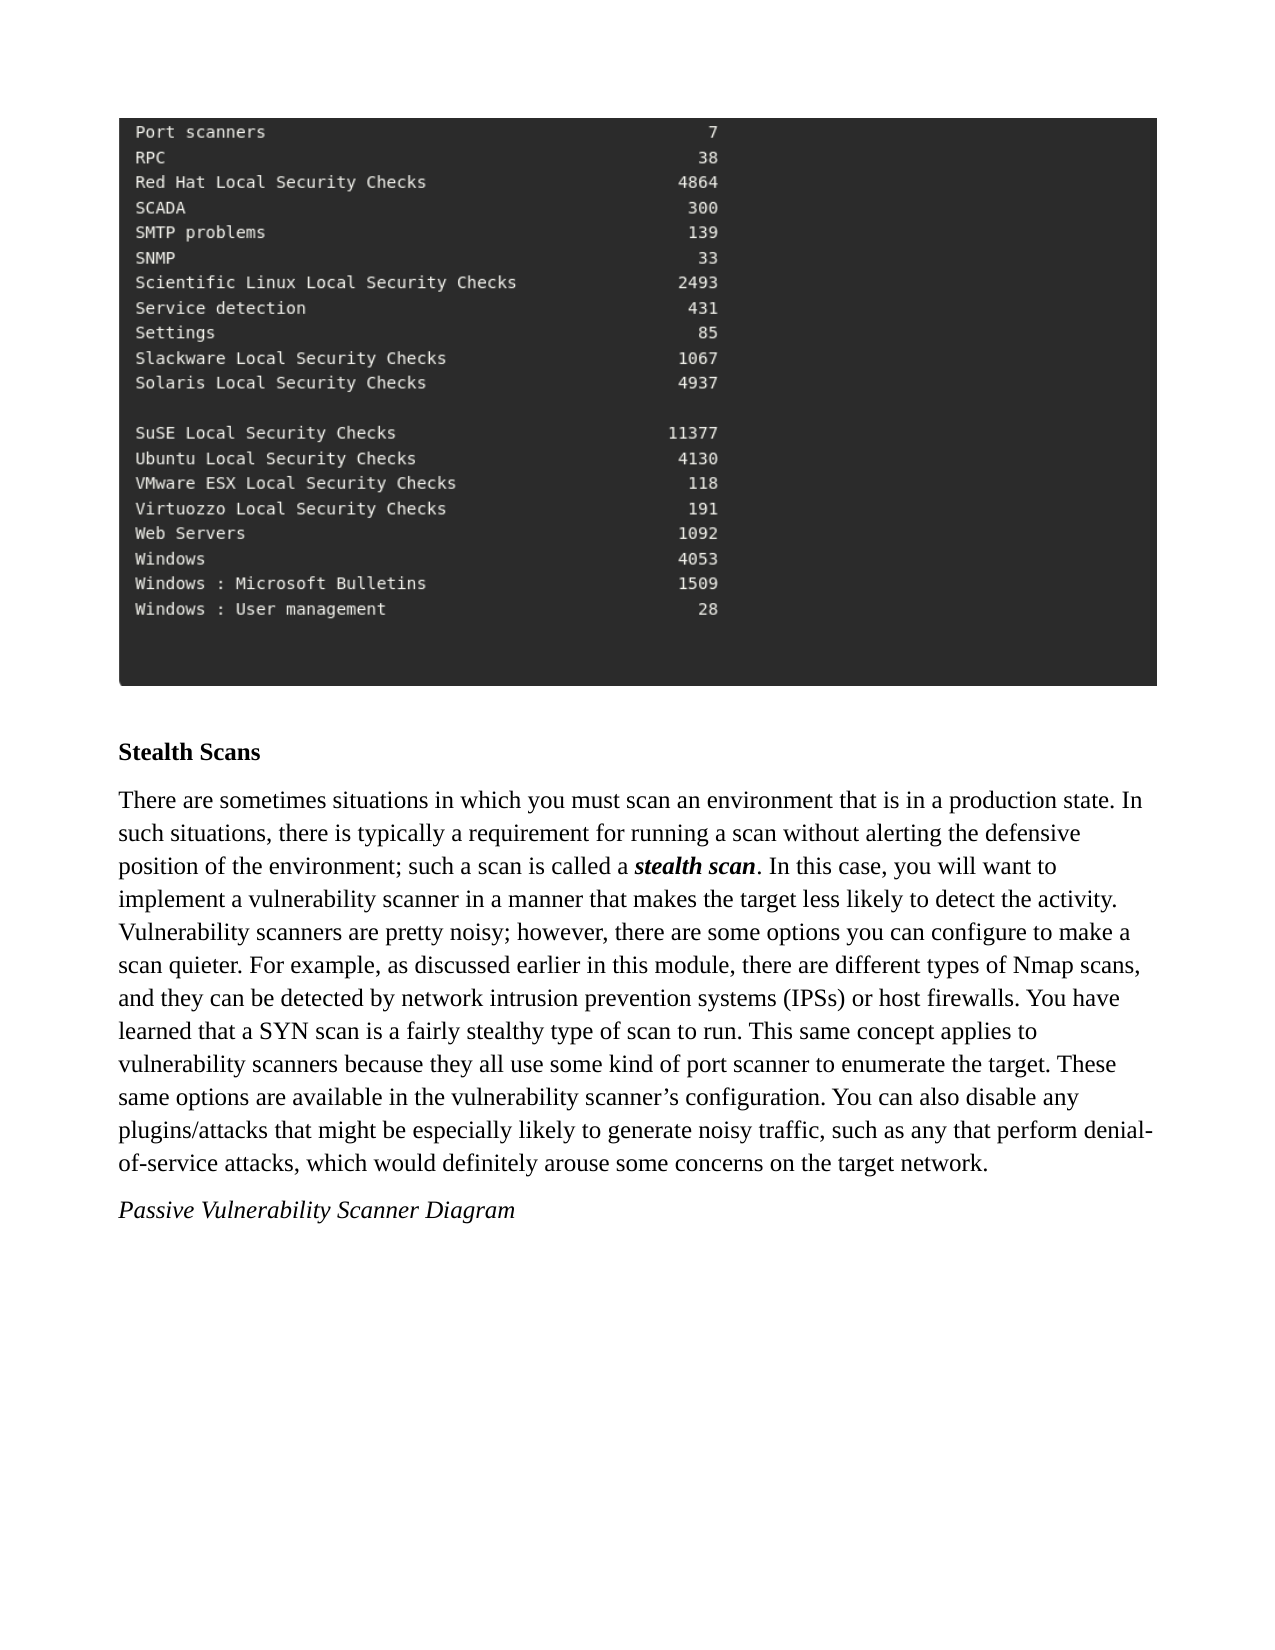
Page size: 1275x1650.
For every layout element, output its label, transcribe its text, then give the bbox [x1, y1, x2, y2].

text There are sometimes situations in which you must scan an environment that is in a production state. In such situations, there is typically a requirement for running a scan without alerting the defensive position of the environment; such a scan is called a stealth scan. In this case, you will want to implement a vulnerability scanner in a manner that makes the target less likely to detect the activity. Vulnerability scanners are pretty noisy; however, there are some options you can configure to make a scan quieter. For example, as discussed earlier in this module, there are different types of Nmap scans, and they can be detected by network intrusion prevention systems (IPSs) or host firewalls. You have learned that a SYN scan is a fairly stealthy type of scan to run. This same concept applies to vulnerability scanners because they all use some kind of port scanner to enumerate the target. These same options are available in the vulnerability scanner’s configuration. You can also disable any plugins/attacks that might be especially likely to generate noisy traffic, such as any that perform denial-of-service attacks, which would definitely arouse some concerns on the target network. [118, 785, 1157, 1177]
text Passive Vulnerability Scanner Diagram [118, 1196, 1157, 1224]
picture [118, 118, 1157, 686]
text Stealth Scans [118, 737, 1157, 766]
